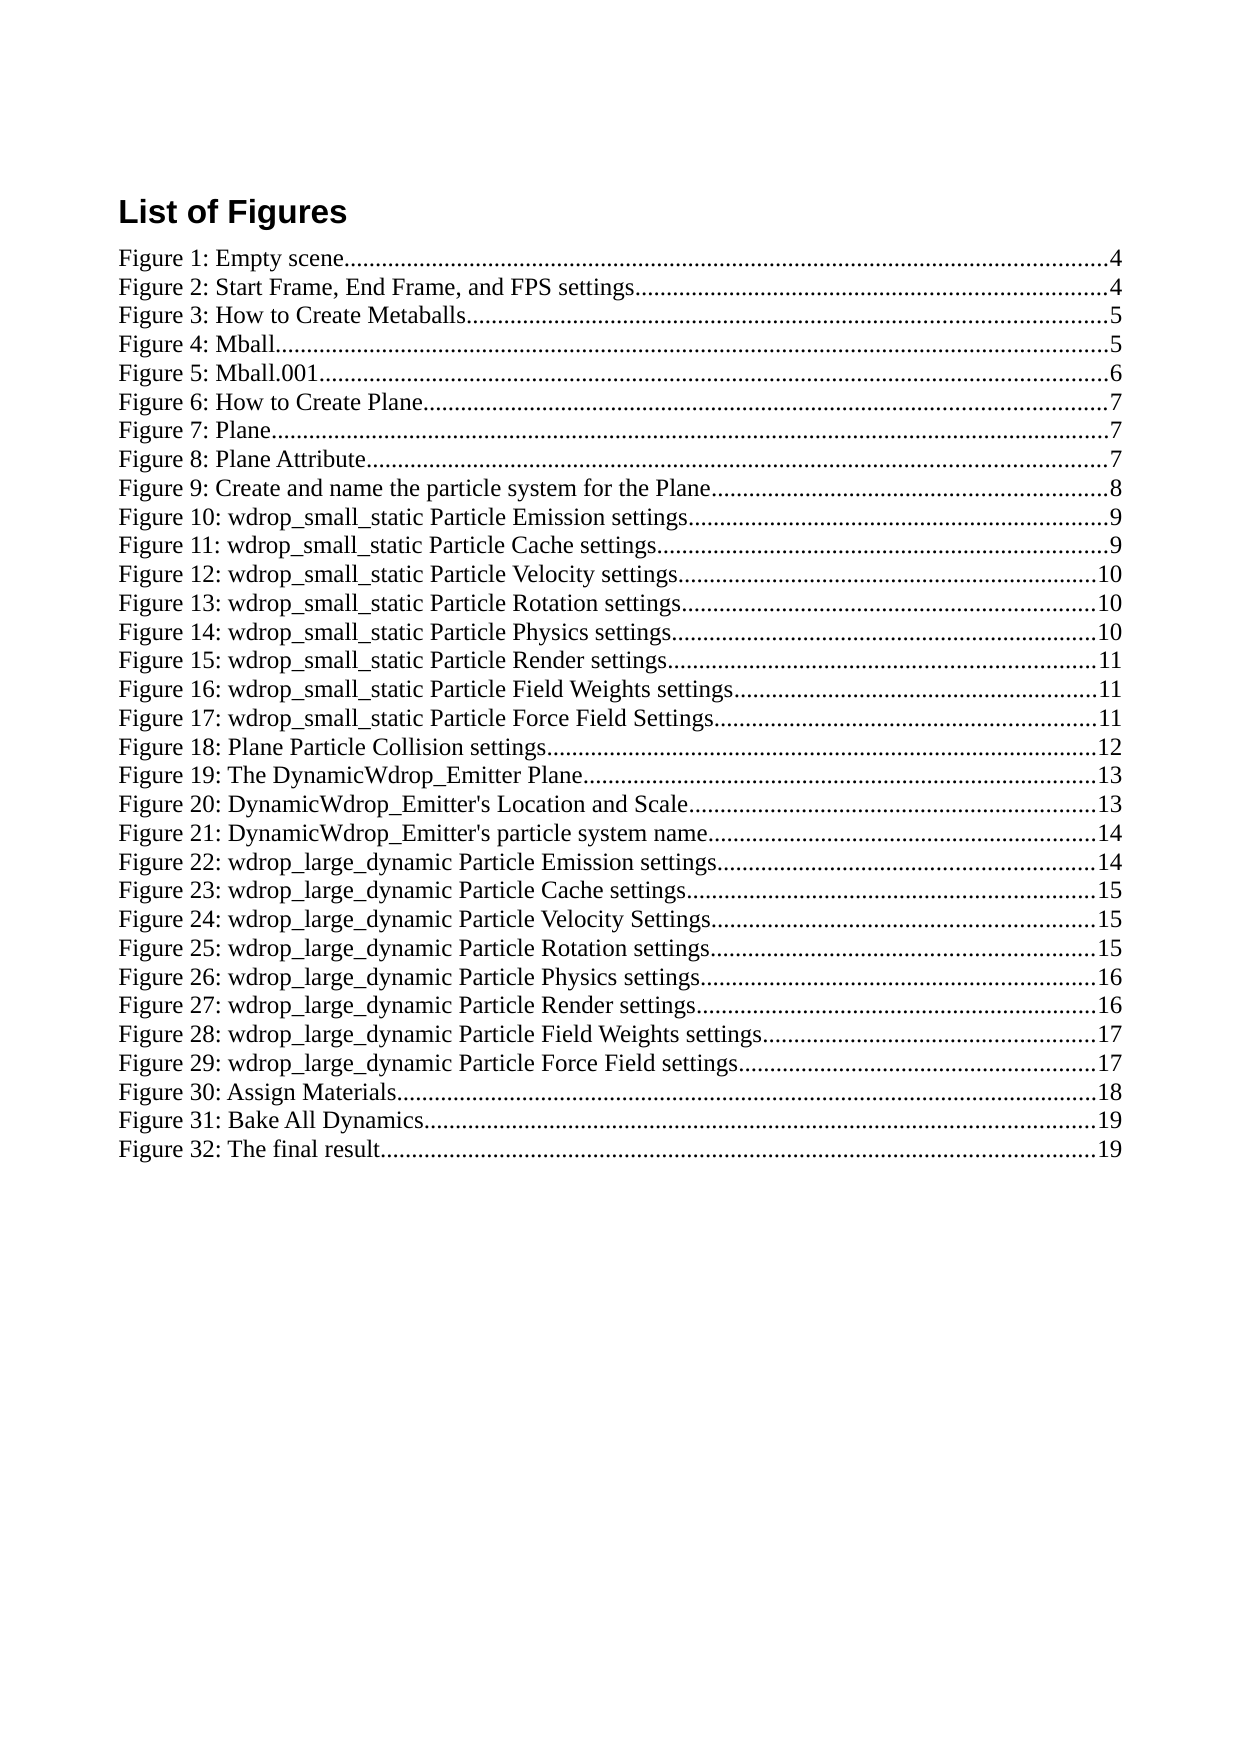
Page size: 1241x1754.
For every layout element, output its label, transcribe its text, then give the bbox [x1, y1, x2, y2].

text Figure 31: Bake All Dynamics 19 [118, 1106, 1122, 1134]
text Figure 22: wdrop_large_dynamic Particle Emission settings 14 [118, 847, 1122, 876]
text Figure 17: wdrop_small_static Particle Force Field Settings 11 [118, 703, 1122, 732]
text Figure 28: wdrop_large_dynamic Particle Field Weights settings 17 [118, 1019, 1122, 1048]
text Figure 12: wdrop_small_static Particle Velocity settings 10 [118, 559, 1122, 588]
subtitle List of Figures [118, 192, 1122, 231]
text Figure 4: Mball 5 [118, 329, 1122, 358]
text Figure 11: wdrop_small_static Particle Cache settings 9 [118, 531, 1122, 559]
text Figure 3: How to Create Metaballs 5 [118, 301, 1122, 329]
text Figure 18: Plane Particle Collision settings 12 [118, 732, 1122, 761]
text Figure 27: wdrop_large_dynamic Particle Render settings 16 [118, 991, 1122, 1019]
text Figure 32: The final result 19 [118, 1134, 1122, 1163]
text Figure 9: Create and name the particle system for the Plane 8 [118, 473, 1122, 502]
text Figure 2: Start Frame, End Frame, and FPS settings 4 [118, 272, 1122, 301]
text Figure 19: The DynamicWdrop_Emitter Plane 13 [118, 761, 1122, 789]
text Figure 15: wdrop_small_static Particle Render settings 11 [118, 646, 1122, 674]
text Figure 16: wdrop_small_static Particle Field Weights settings 11 [118, 674, 1122, 703]
text Figure 13: wdrop_small_static Particle Rotation settings 10 [118, 588, 1122, 617]
text Figure 20: DynamicWdrop_Emitter's Location and Scale 13 [118, 789, 1122, 818]
text Figure 23: wdrop_large_dynamic Particle Cache settings 15 [118, 876, 1122, 904]
text Figure 1: Empty scene 4 [118, 243, 1122, 272]
text Figure 6: How to Create Plane 7 [118, 387, 1122, 416]
text Figure 26: wdrop_large_dynamic Particle Physics settings 16 [118, 962, 1122, 991]
text Figure 5: Mball.001 6 [118, 358, 1122, 387]
text Figure 10: wdrop_small_static Particle Emission settings 9 [118, 502, 1122, 531]
text Figure 21: DynamicWdrop_Emitter's particle system name 14 [118, 818, 1122, 847]
text Figure 8: Plane Attribute 7 [118, 444, 1122, 473]
text Figure 14: wdrop_small_static Particle Physics settings 10 [118, 617, 1122, 646]
text Figure 24: wdrop_large_dynamic Particle Velocity Settings 15 [118, 904, 1122, 933]
text Figure 7: Plane 7 [118, 416, 1122, 444]
text Figure 25: wdrop_large_dynamic Particle Rotation settings 15 [118, 933, 1122, 962]
text Figure 29: wdrop_large_dynamic Particle Force Field settings 17 [118, 1048, 1122, 1077]
text Figure 30: Assign Materials 18 [118, 1077, 1122, 1106]
